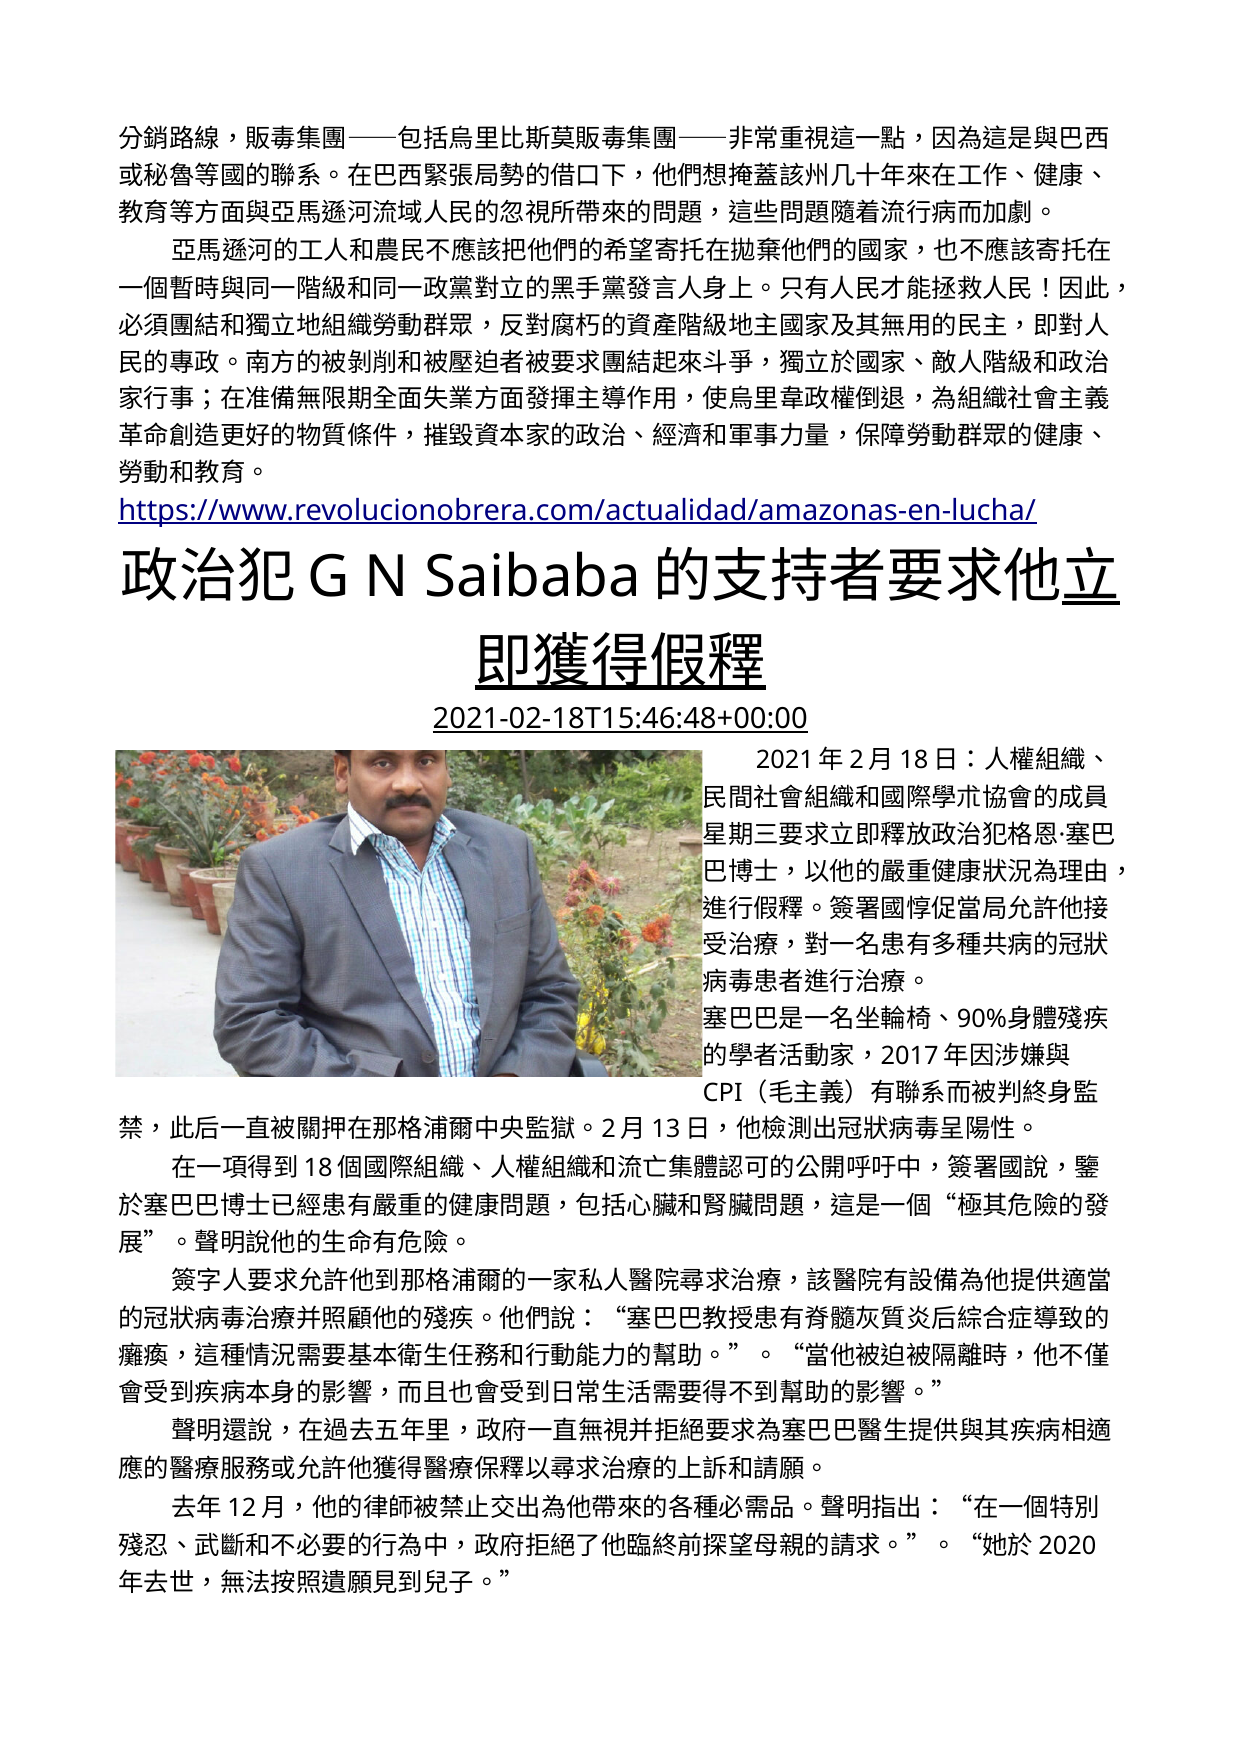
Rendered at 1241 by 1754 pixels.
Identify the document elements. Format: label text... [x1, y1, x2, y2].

text 政治犯G N Saibaba的支持者要求他立即獲得假釋 [118, 528, 1122, 698]
text 亞馬遜河的工人和農民不應該把他們的希望寄托在拋棄他們的國家，也不應該寄托在一個暫時與同一階級和同一政黨對立的黑手黨發言人身上。只有人民才能拯救人民！因此，必須團結和獨立地組織勞動群眾，反對腐朽的資產階級地主國家及其無用的民主，即對人民的專政。南方的被剝削和被壓迫者被要求團結起來斗爭，獨立於國家、敵人階級和政治家行事；在准備無限期全面失業方面發揮主導作用，使烏里韋政權倒退，為組織社會主義革命創造更好的物質條件，摧毀資本家的政治、經濟和軍事力量，保障勞動群眾的健康、勞動和教育。 [118, 228, 1122, 489]
text 塞巴巴是一名坐輪椅、90%身體殘疾的學者活動家，2017年因涉嫌與CPI（毛主義）有聯系而被判終身監禁，此后一直被關押在那格浦爾中央監獄。2月13日，他檢測出冠狀病毒呈陽性。 [118, 998, 1122, 1145]
text 分銷路線，販毒集團——包括烏里比斯莫販毒集團——非常重視這一點，因為這是與巴西或秘魯等國的聯系。在巴西緊張局勢的借口下，他們想掩蓋該州几十年來在工作、健康、教育等方面與亞馬遜河流域人民的忽視所帶來的問題，這些問題隨着流行病而加劇。 [118, 118, 1122, 228]
text https://www.revolucionobrera.com/actualidad/amazonas-en-lucha/ [118, 489, 1122, 528]
text 簽字人要求允許他到那格浦爾的一家私人醫院尋求治療，該醫院有設備為他提供適當的冠狀病毒治療并照顧他的殘疾。他們說：“塞巴巴教授患有脊髓灰質炎后綜合症導致的癱瘓，這種情況需要基本衛生任務和行動能力的幫助。”。“當他被迫被隔離時，他不僅會受到疾病本身的影響，而且也會受到日常生活需要得不到幫助的影響。” [118, 1258, 1122, 1408]
text 2021年2月18日：人權組織、民間社會組織和國際學朮協會的成員星期三要求立即釋放政治犯格恩·塞巴巴博士，以他的嚴重健康狀況為理由，進行假釋。簽署國惇促當局允許他接受治療，對一名患有多種共病的冠狀病毒患者進行治療。 [118, 737, 1122, 998]
text 去年12月，他的律師被禁止交出為他帶來的各種必需品。聲明指出：“在一個特別殘忍、武斷和不必要的行為中，政府拒絕了他臨終前探望母親的請求。”。“她於2020年去世，無法按照遺願見到兒子。” [118, 1485, 1122, 1598]
text 在一項得到18個國際組織、人權組織和流亡集體認可的公開呼吁中，簽署國說，鑒於塞巴巴博士已經患有嚴重的健康問題，包括心臟和腎臟問題，這是一個“極其危險的發展”。聲明說他的生命有危險。 [118, 1145, 1122, 1258]
text 2021-02-18T15:46:48+00:00 [118, 698, 1122, 737]
text 聲明還說，在過去五年里，政府一直無視并拒絕要求為塞巴巴醫生提供與其疾病相適應的醫療服務或允許他獲得醫療保釋以尋求治療的上訴和請願。 [118, 1408, 1122, 1485]
picture [115, 750, 703, 1077]
